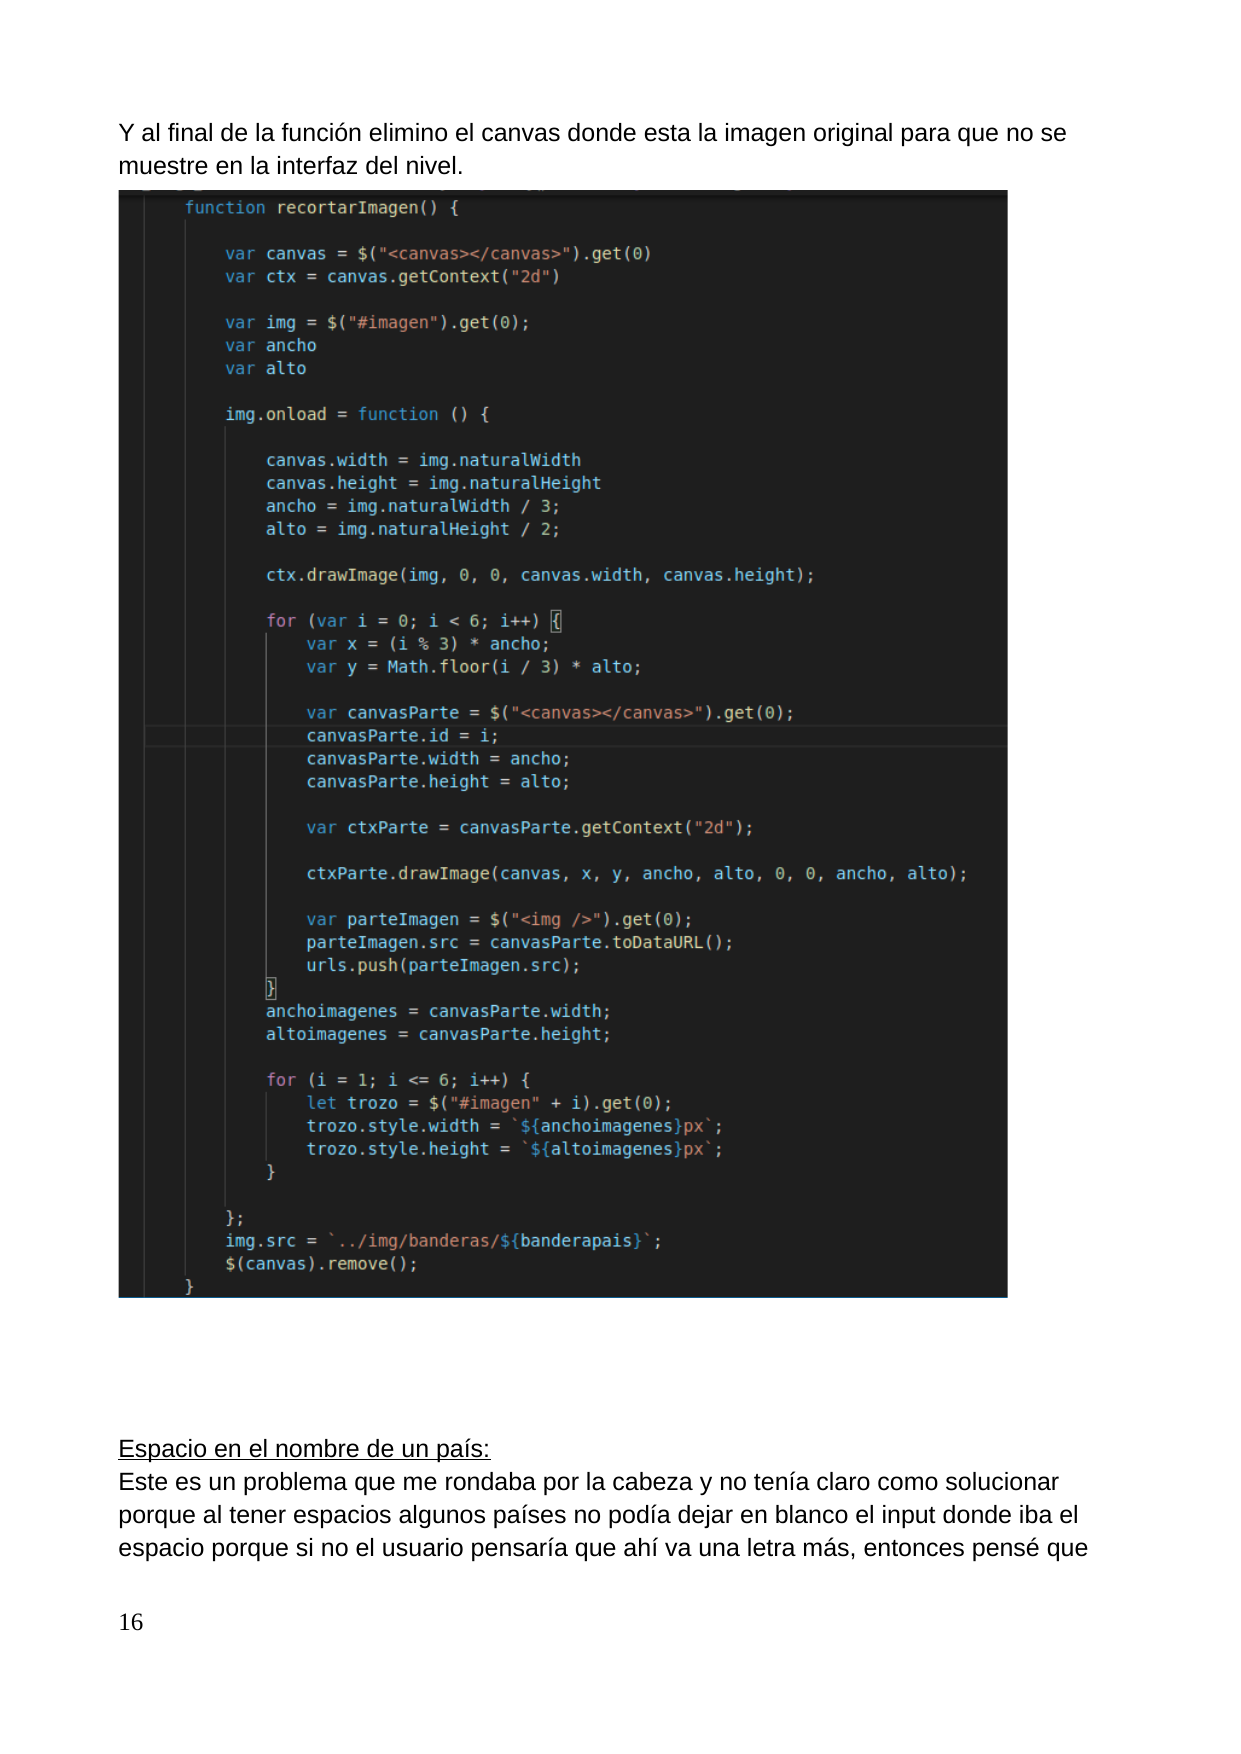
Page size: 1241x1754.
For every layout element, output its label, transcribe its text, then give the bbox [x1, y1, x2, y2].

text Y al final de la función elimino el canvas donde esta la imagen original para que no se muestre en la interfaz del nivel. [118, 118, 1122, 180]
text Este es un problema que me rondaba por la cabeza y no tenía claro como solucionar porque al tener espacios algunos países no podía dejar en blanco el input donde iba el espacio porque si no el usuario pensaría que ahí va una letra más, entonces pensé que [118, 1467, 1122, 1561]
picture [118, 190, 265, 1298]
text Espacio en el nombre de un país: [118, 1434, 1122, 1462]
